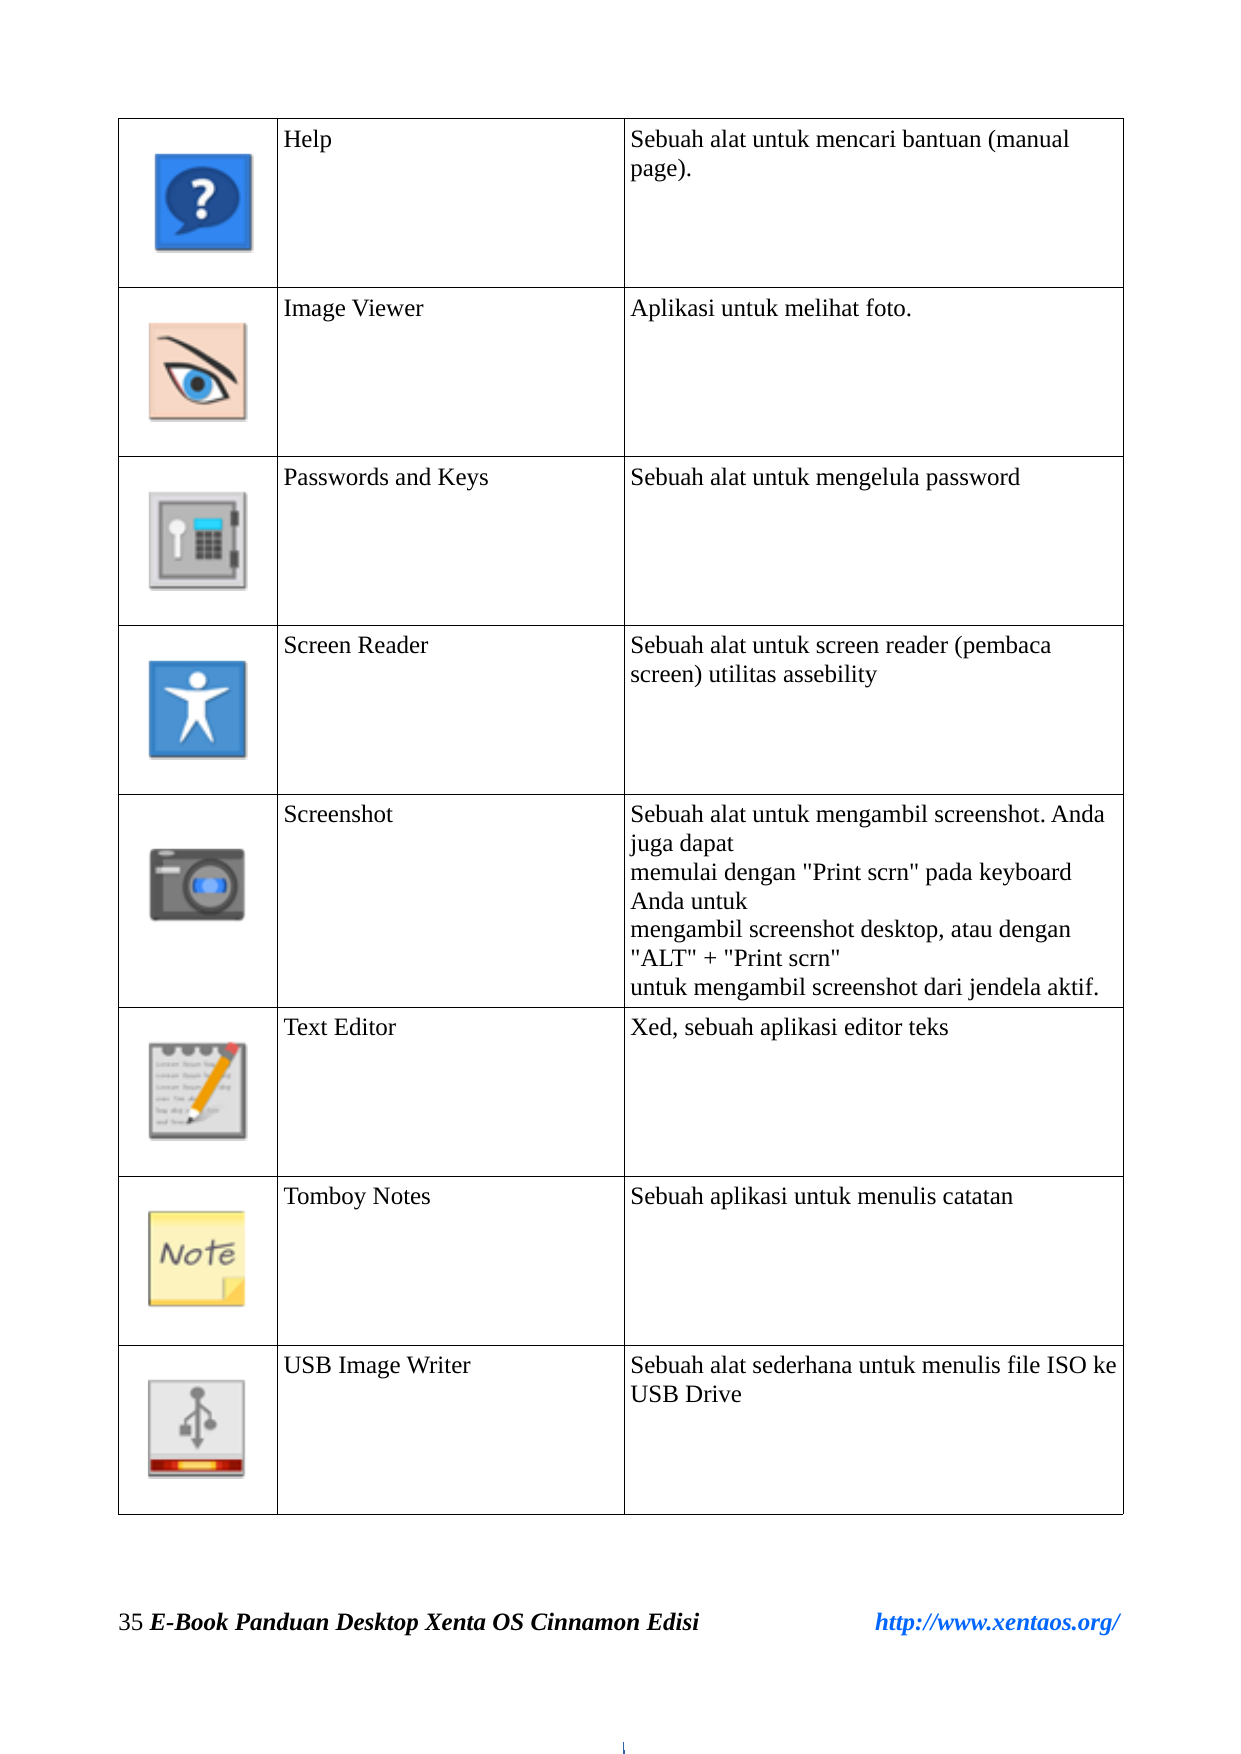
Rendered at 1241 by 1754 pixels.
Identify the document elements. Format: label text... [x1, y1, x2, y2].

table_cell [119, 1177, 277, 1344]
table_cell [119, 795, 277, 1007]
picture [147, 828, 248, 929]
table_cell Sebuah alat untuk screen reader (pembaca screen) utilitas assebility [625, 626, 1123, 794]
table_cell Image Viewer [278, 288, 624, 456]
picture [153, 152, 254, 253]
table_cell USB Image Writer [278, 1346, 624, 1513]
picture [147, 659, 248, 760]
table_cell Screenshot [278, 795, 624, 1007]
table_cell Help [278, 119, 624, 287]
table_cell Sebuah alat untuk mencari bantuan (manual page). [625, 119, 1123, 287]
picture [147, 1041, 248, 1141]
table_cell [119, 1346, 277, 1513]
table_cell [119, 1008, 277, 1176]
table_cell [119, 457, 277, 625]
table_cell Sebuah aplikasi untuk menulis catatan [625, 1177, 1123, 1344]
picture [147, 1210, 248, 1310]
table_cell Tomboy Notes [278, 1177, 624, 1344]
table_cell Sebuah alat sederhana untuk menulis file ISO ke USB Drive [625, 1346, 1123, 1513]
picture [147, 490, 248, 591]
picture [147, 1378, 248, 1479]
table_cell Text Editor [278, 1008, 624, 1176]
table_cell Screen Reader [278, 626, 624, 794]
table_cell [119, 119, 277, 287]
table_cell Aplikasi untuk melihat foto. [625, 288, 1123, 456]
picture [147, 321, 248, 422]
table_cell Xed, sebuah aplikasi editor teks [625, 1008, 1123, 1176]
table_cell [119, 626, 277, 794]
table_cell Passwords and Keys [278, 457, 624, 625]
table_cell [119, 288, 277, 456]
table_cell Sebuah alat untuk mengambil screenshot. Anda juga dapat memulai dengan "Print scrn" pada keyboard Anda untuk mengambil screenshot desktop, atau dengan "ALT" + "Print scrn" untuk mengambil screenshot dari jendela aktif. [625, 795, 1123, 1007]
table_cell Sebuah alat untuk mengelula password [625, 457, 1123, 625]
